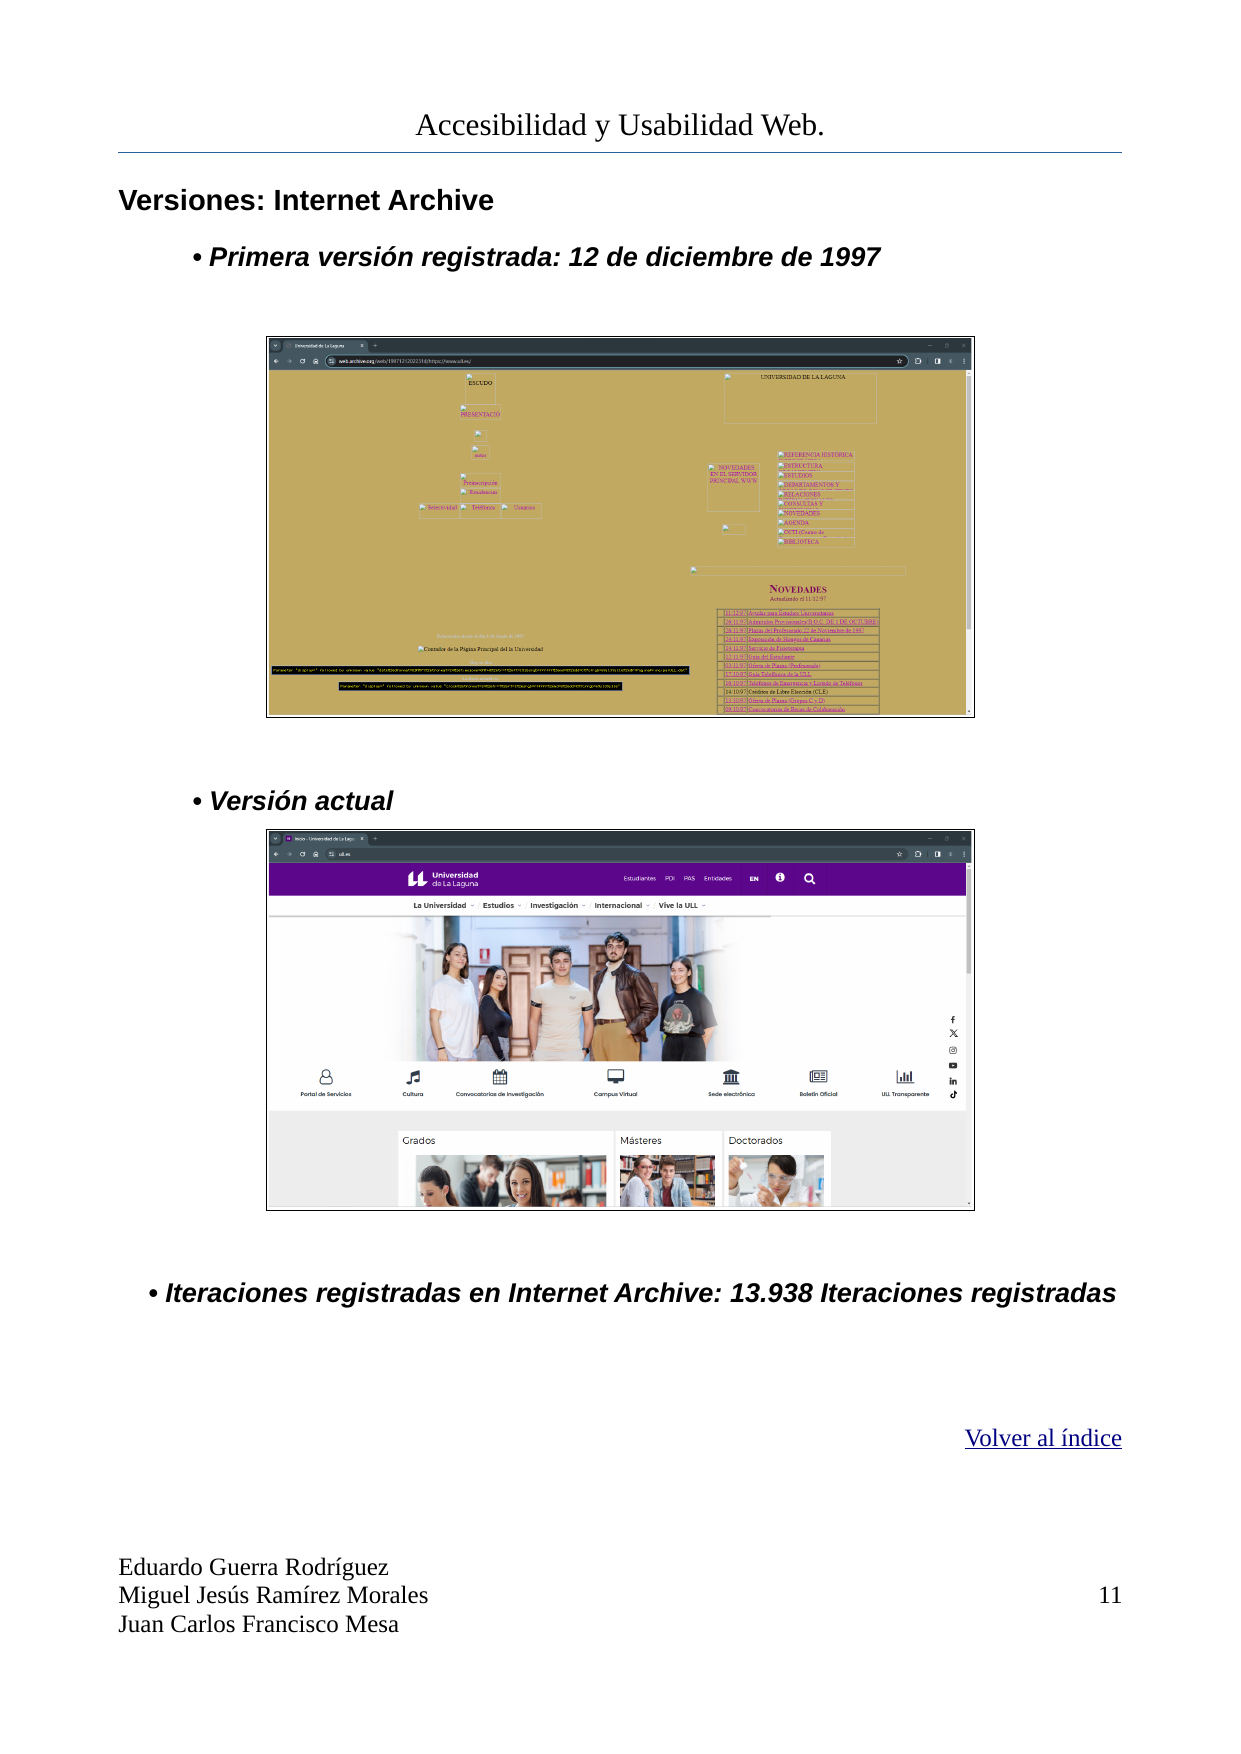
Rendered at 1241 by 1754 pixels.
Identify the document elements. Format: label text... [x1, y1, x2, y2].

picture [268, 831, 972, 1207]
subtitle Versiones: Internet Archive [118, 183, 1122, 216]
subtitle • Primera versión registrada: 12 de diciembre de 1997 [118, 241, 1122, 273]
text Volver al índice [118, 1423, 1122, 1451]
subtitle • Versión actual [118, 785, 1122, 816]
picture [268, 338, 972, 715]
subtitle • Iteraciones registradas en Internet Archive: 13.938 Iteraciones registradas [118, 1277, 1122, 1309]
